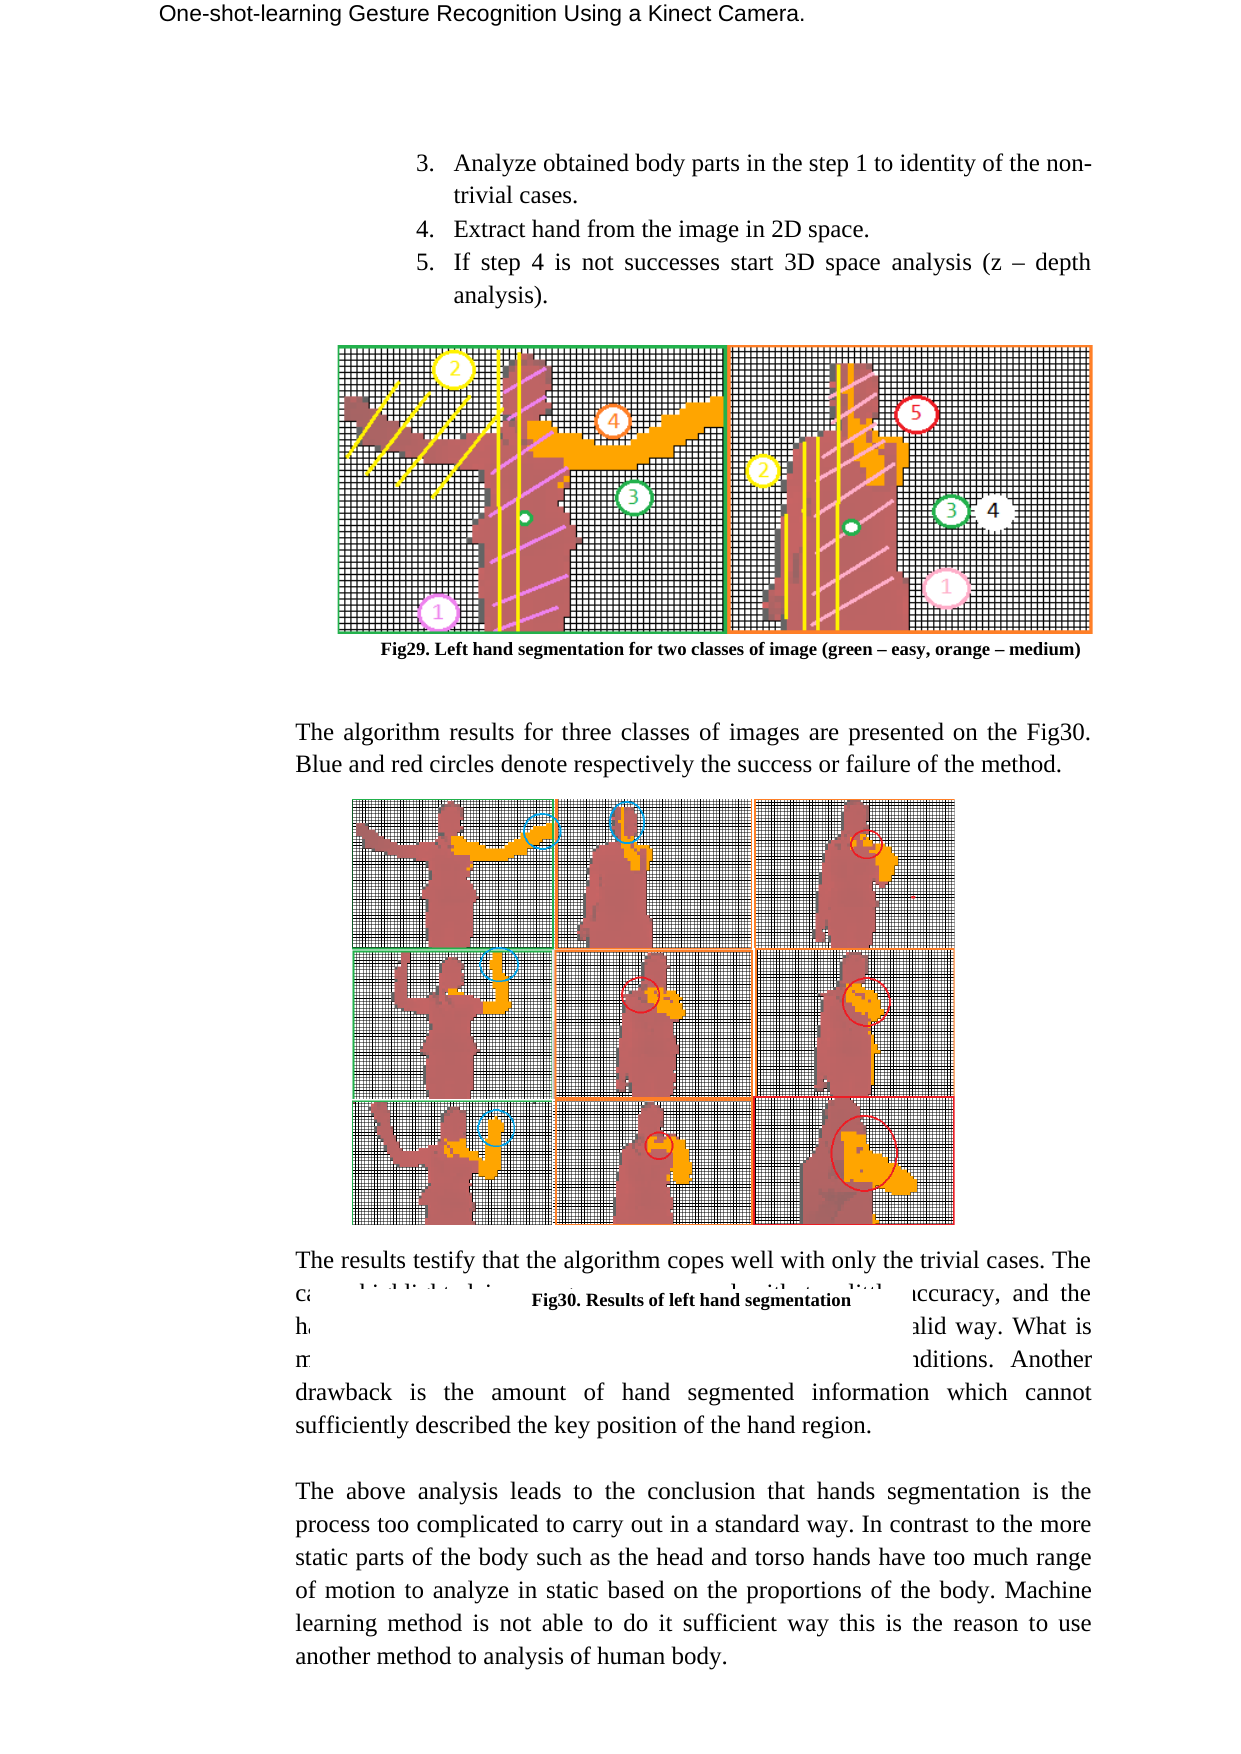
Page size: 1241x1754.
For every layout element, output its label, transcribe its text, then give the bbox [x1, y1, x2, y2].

list The results testify that the algorithm copes well with only the trivial cases. The cases highlighted in orange are processed with too little accuracy, and the hardest, most demanding (red class) is segmented in an invalid way. What is more the algorithm requires pre-segmentation initial conditions. Another drawback is the amount of hand segmented information which cannot sufficiently described the key position of the hand region. [295, 1245, 1093, 1439]
list The above analysis leads to the conclusion that hands segmentation is the process too complicated to carry out in a standard way. In contrast to the more static parts of the body such as the head and torso hands have too much range of motion to analyze in static based on the proportions of the body. Machine learning method is not able to do it sufficient way this is the reason to use another method to analysis of human body. [295, 1476, 1093, 1670]
list Analyze obtained body parts in the step 1 to identity of the non-trivial cases. [416, 148, 1093, 209]
list Extract hand from the image in 2D space. [416, 214, 1093, 242]
text Fig29. Left hand segmentation for two classes of image (green – easy, orange – medium) [295, 638, 1093, 659]
text Fig30. Results of left hand segmentation [458, 1289, 913, 1311]
text The algorithm results for three classes of images are presented on the Fig30. Blue and red circles denote respectively the success or failure of the method. [295, 717, 1093, 778]
list If step 4 is not successes start 3D space analysis (z – depth analysis). [416, 247, 1093, 308]
